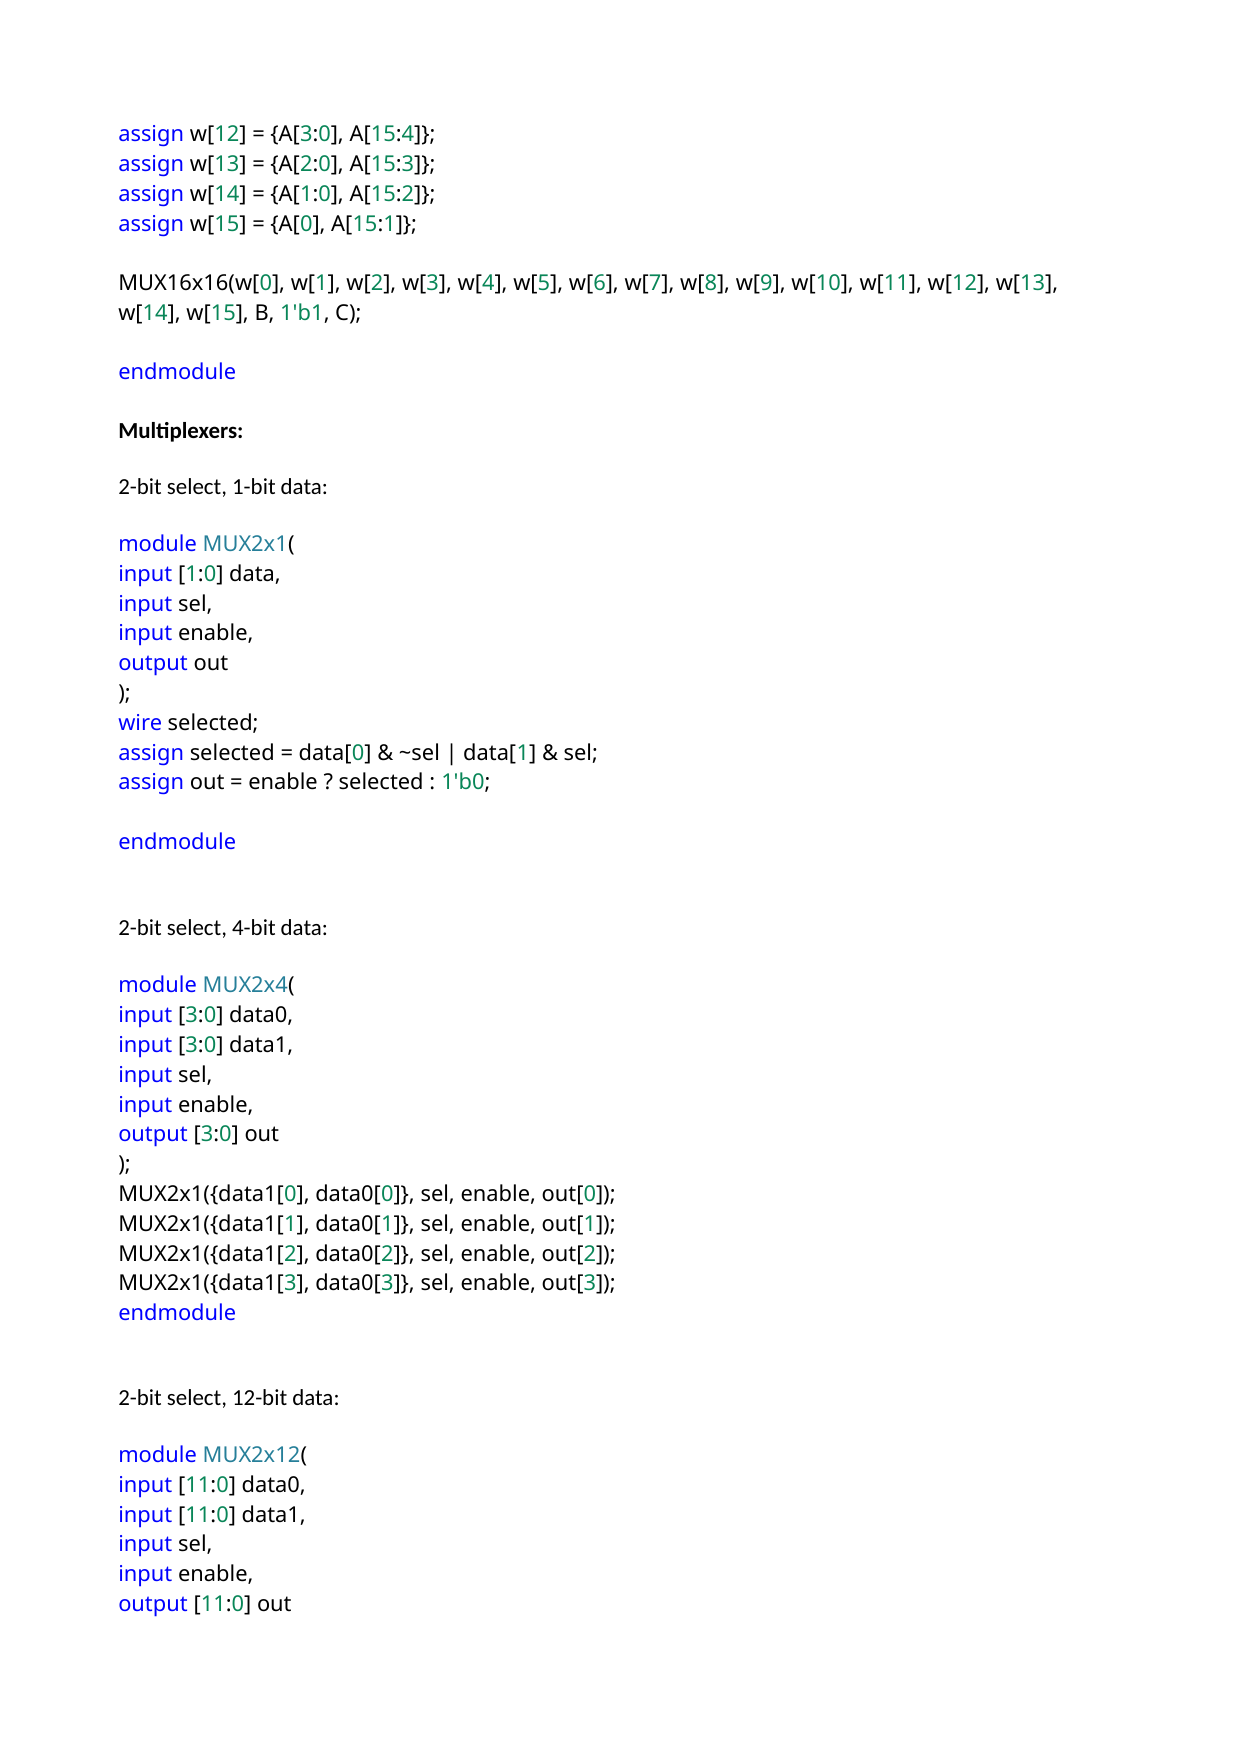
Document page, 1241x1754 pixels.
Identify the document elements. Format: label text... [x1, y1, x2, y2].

text ); [118, 1148, 1122, 1178]
text Multiplexers: [118, 416, 1122, 444]
text assign selected = data[0] & ~sel | data[1] & sel; [118, 736, 1122, 766]
text input [11:0] data0, [118, 1469, 1122, 1498]
text wire selected; [118, 707, 1122, 736]
text 2-bit select, 12-bit data: [118, 1383, 1122, 1411]
text MUX16x16(w[0], w[1], w[2], w[3], w[4], w[5], w[6], w[7], w[8], w[9], w[10], w[11], w[12], w[13], w[14], w[15], B, 1'b1, C); [118, 267, 1122, 327]
text assign w[12] = {A[3:0], A[15:4]}; [118, 118, 1122, 148]
text input [11:0] data1, [118, 1498, 1122, 1528]
text MUX2x1({data1[0], data0[0]}, sel, enable, out[0]); [118, 1178, 1122, 1208]
text assign w[13] = {A[2:0], A[15:3]}; [118, 148, 1122, 178]
text assign out = enable ? selected : 1'b0; [118, 766, 1122, 796]
text input [1:0] data, [118, 558, 1122, 587]
text assign w[14] = {A[1:0], A[15:2]}; [118, 178, 1122, 207]
text output [11:0] out [118, 1588, 1122, 1618]
text module MUX2x4( [118, 969, 1122, 999]
text input [3:0] data0, [118, 999, 1122, 1029]
text endmodule [118, 356, 1122, 386]
text output [3:0] out [118, 1118, 1122, 1148]
text module MUX2x1( [118, 528, 1122, 558]
text module MUX2x12( [118, 1439, 1122, 1469]
text 2-bit select, 4-bit data: [118, 913, 1122, 941]
text 2-bit select, 1-bit data: [118, 472, 1122, 500]
text endmodule [118, 1297, 1122, 1327]
text input [3:0] data1, [118, 1029, 1122, 1059]
text input sel, [118, 587, 1122, 617]
text input enable, [118, 1088, 1122, 1118]
text input enable, [118, 1558, 1122, 1588]
text input sel, [118, 1528, 1122, 1558]
text ); [118, 677, 1122, 707]
text assign w[15] = {A[0], A[15:1]}; [118, 207, 1122, 237]
text MUX2x1({data1[3], data0[3]}, sel, enable, out[3]); [118, 1267, 1122, 1297]
text input enable, [118, 617, 1122, 647]
text MUX2x1({data1[1], data0[1]}, sel, enable, out[1]); [118, 1208, 1122, 1237]
text output out [118, 647, 1122, 677]
text MUX2x1({data1[2], data0[2]}, sel, enable, out[2]); [118, 1237, 1122, 1267]
text input sel, [118, 1059, 1122, 1088]
text endmodule [118, 826, 1122, 856]
